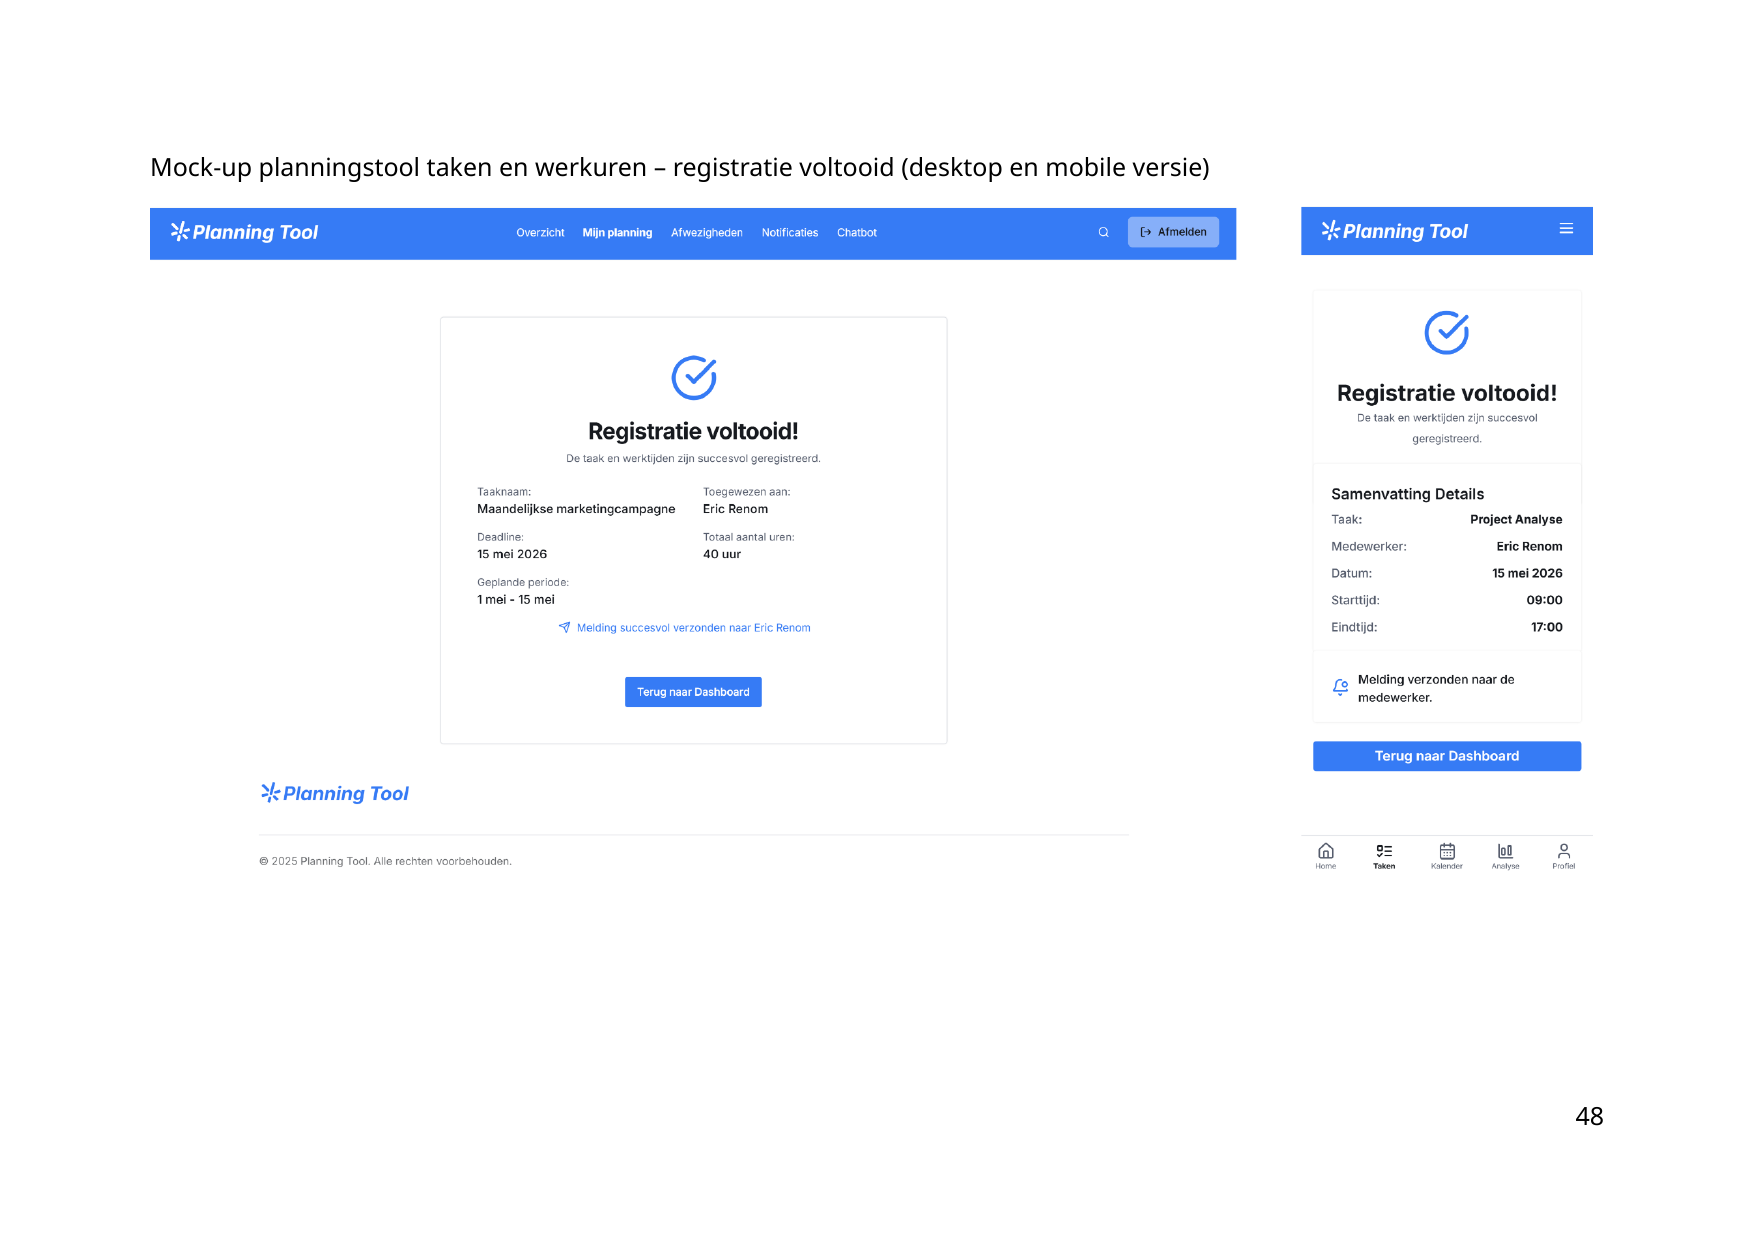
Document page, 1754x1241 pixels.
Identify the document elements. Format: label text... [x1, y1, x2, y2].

picture [150, 206, 1237, 886]
picture [1301, 206, 1593, 886]
text Mock-up planningstool taken en werkuren – registratie voltooid (desktop en mobile versie) [150, 150, 1604, 184]
